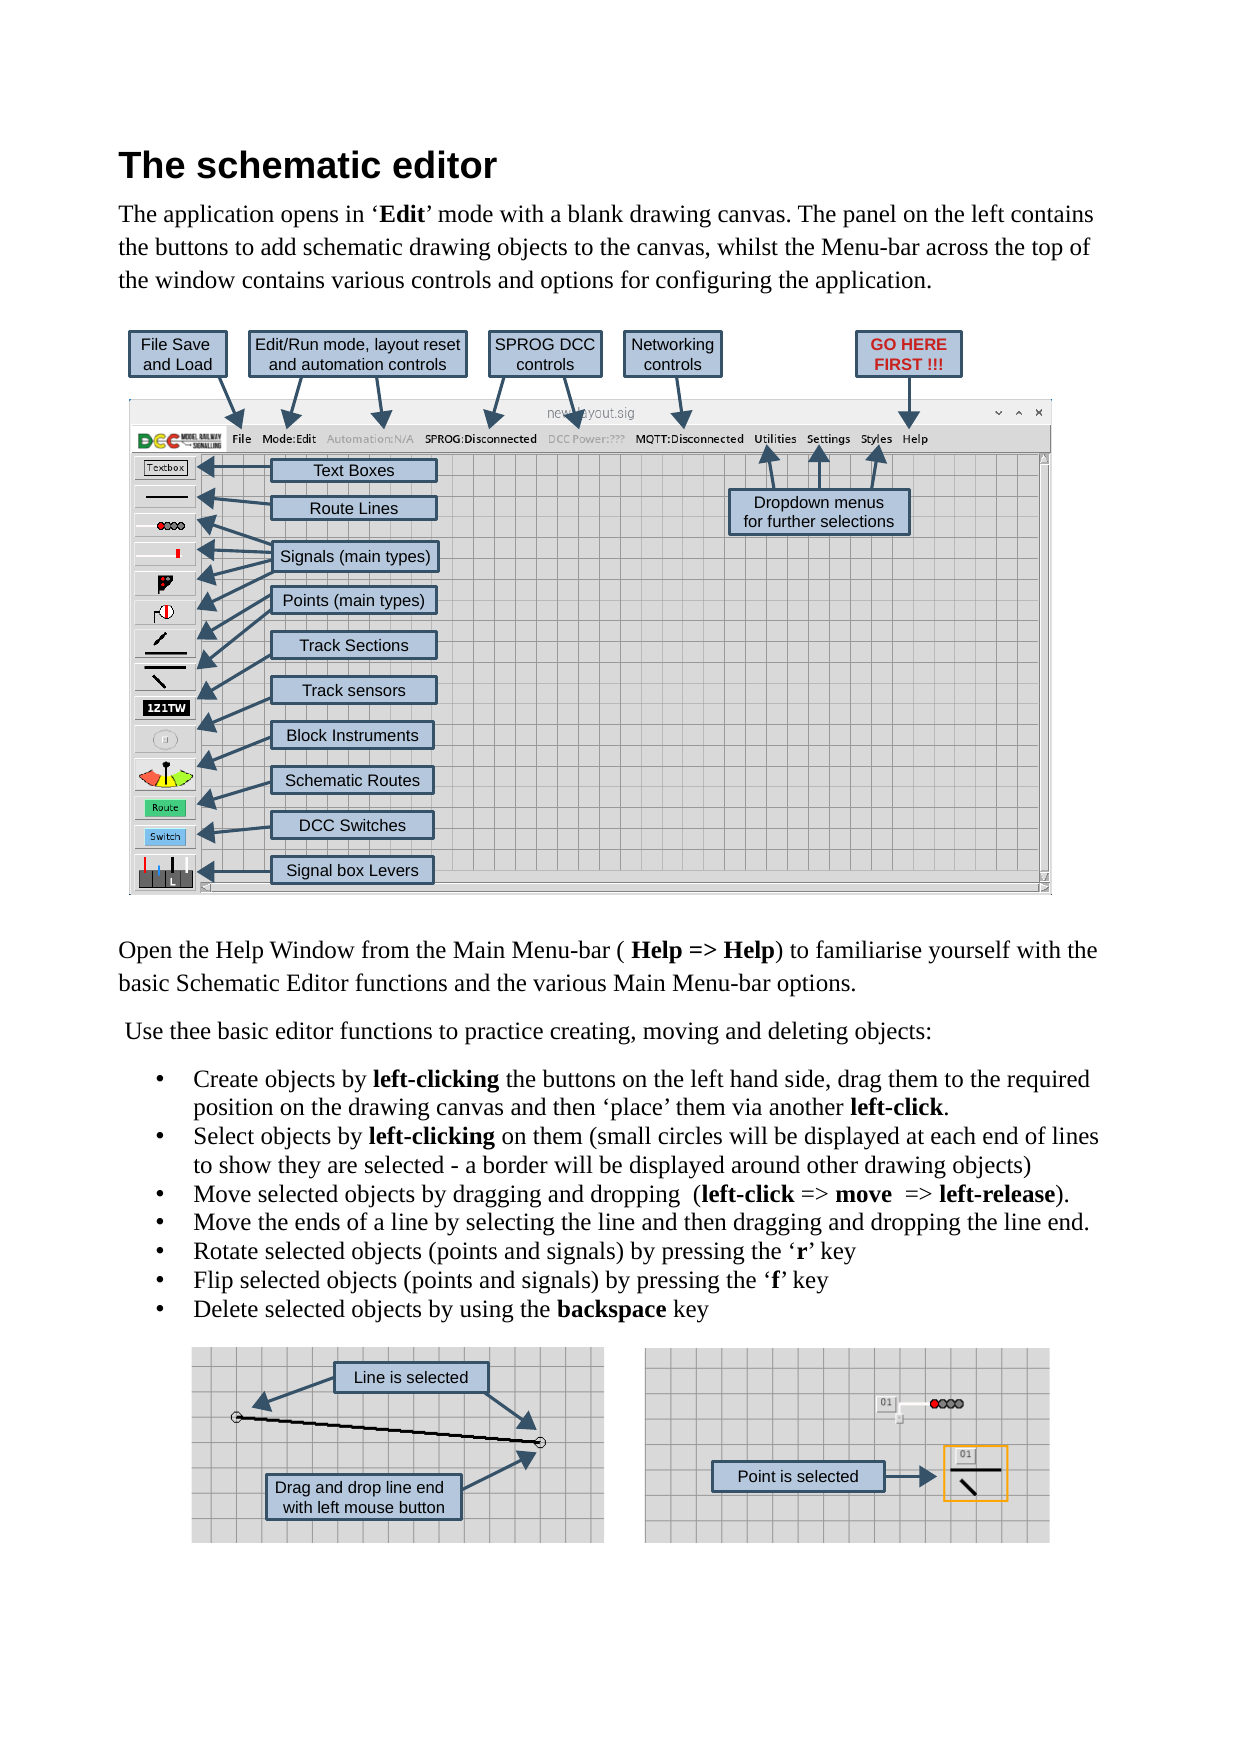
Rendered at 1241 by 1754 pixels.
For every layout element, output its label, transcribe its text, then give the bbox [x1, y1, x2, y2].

subtitle The schematic editor [118, 143, 1122, 187]
list Delete selected objects by using the backspace key [156, 1294, 1122, 1322]
list Select objects by left-clicking on them (small circles will be displayed at each end of lines to show they are selected - a border will be displayed around other drawing objects) [156, 1121, 1122, 1179]
picture [129, 399, 1052, 895]
list Rotate selected objects (points and signals) by pressing the ‘r’ key [156, 1236, 1122, 1265]
picture [644, 1348, 982, 1543]
list Move selected objects by dragging and dropping (left-click => move => left-release). [156, 1179, 1122, 1207]
picture [191, 1347, 605, 1543]
text The application opens in ‘Edit’ mode with a blank drawing canvas. The panel on the left contains the buttons to add schematic drawing objects to the canvas, whilst the Menu-bar across the top of the window contains various controls and options for configuring the application. [118, 199, 1122, 294]
text Use thee basic editor functions to practice creating, moving and deleting objects: [118, 1016, 1122, 1045]
text Open the Help Window from the Main Menu-bar ( Help => Help) to familiarise yourself with the basic Schematic Editor functions and the various Main Menu-bar options. [118, 936, 1122, 997]
list Create objects by left-clicking the buttons on the left hand side, drag them to the required position on the drawing canvas and then ‘place’ them via another left-click. [156, 1064, 1122, 1121]
list Move the ends of a line by selecting the line and then dragging and dropping the line end. [156, 1207, 1122, 1236]
list Flip selected objects (points and signals) by pressing the ‘f’ key [156, 1265, 1122, 1294]
